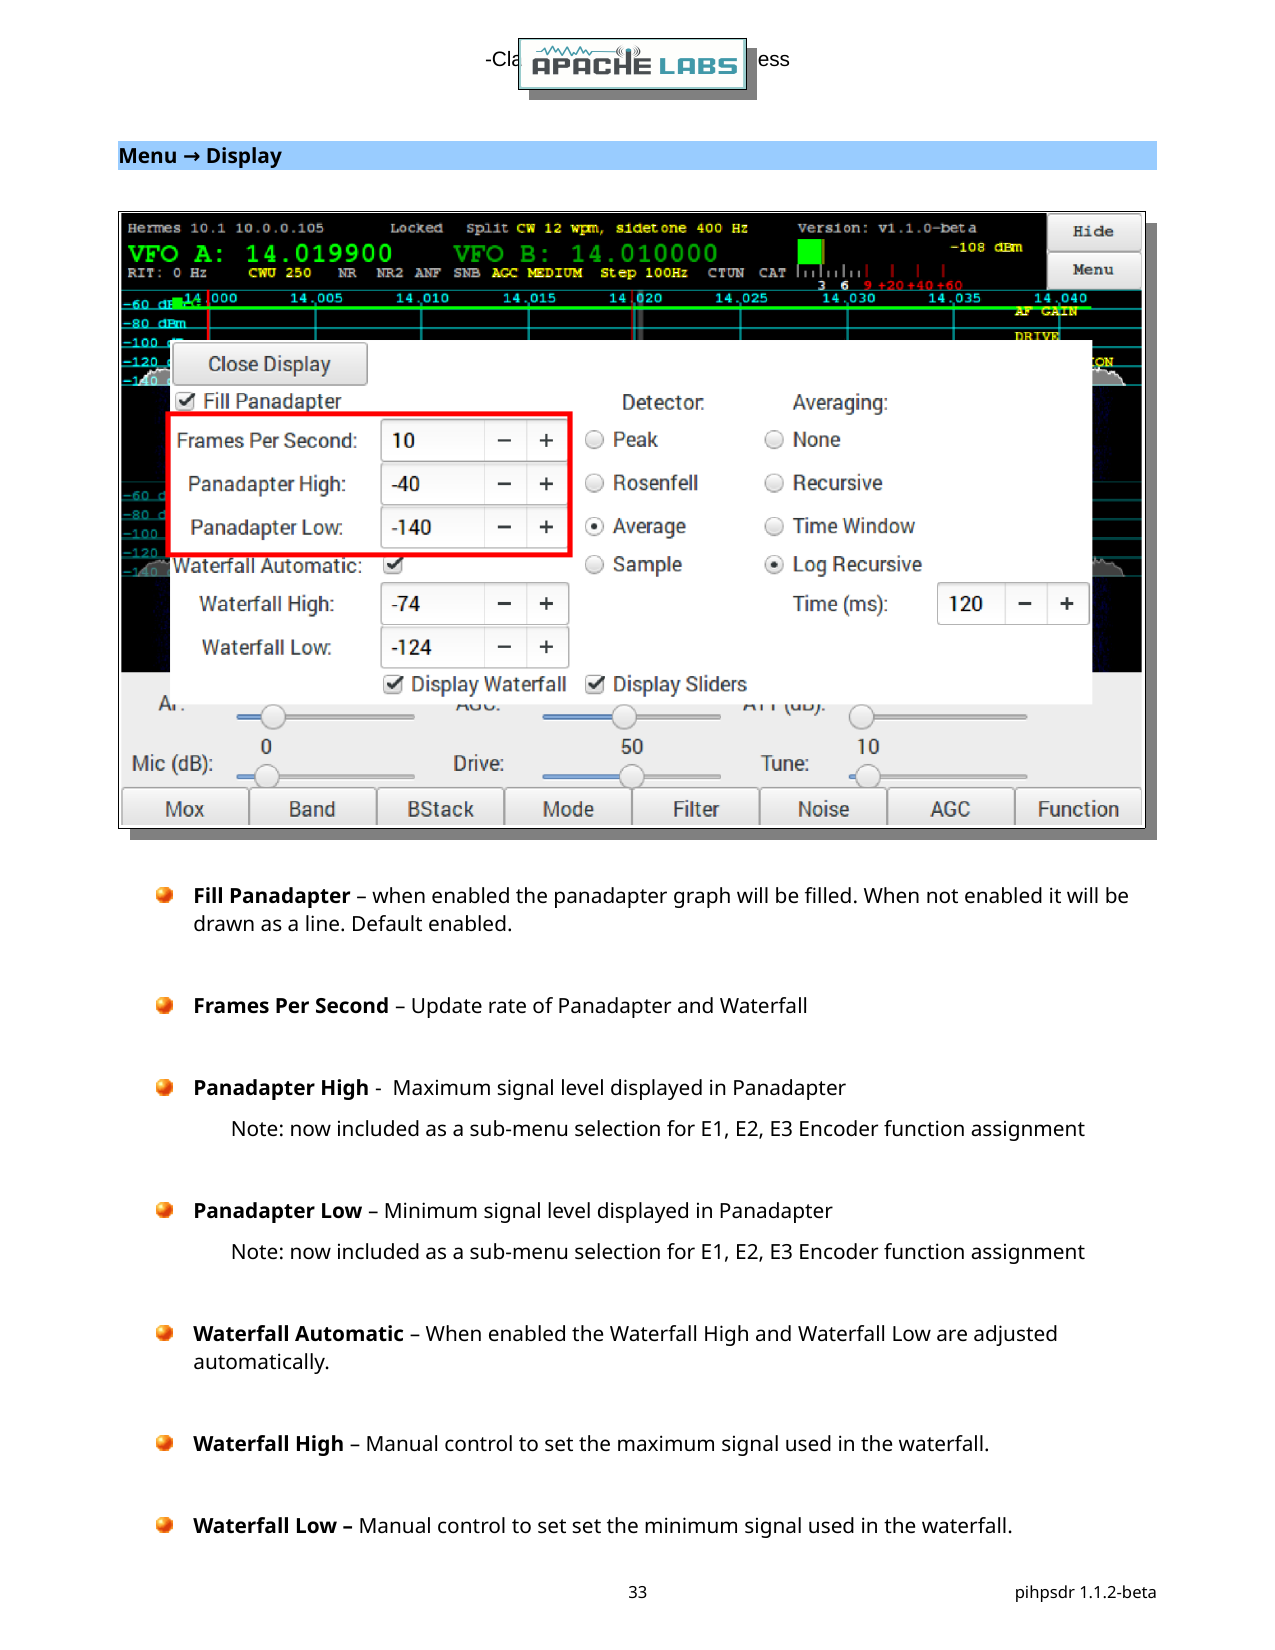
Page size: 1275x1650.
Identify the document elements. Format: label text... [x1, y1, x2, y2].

list Waterfall High – Manual control to set the maximum signal used in the waterfall. [156, 1429, 1157, 1457]
list Fill Panadapter – when enabled the panadapter graph will be filled. When not enabled it will be drawn as a line. Default enabled. [156, 881, 1157, 938]
list Waterfall Automatic – When enabled the Waterfall High and Waterfall Low are adjusted automatically. [156, 1319, 1157, 1376]
picture [156, 1325, 173, 1341]
picture [156, 997, 173, 1014]
list Panadapter High - Maximum signal level displayed in Panadapter [156, 1073, 1157, 1101]
list Frames Per Second – Update rate of Panadapter and Waterfall [156, 991, 1157, 1019]
picture [156, 1435, 173, 1451]
picture [521, 40, 744, 87]
picture [156, 887, 173, 903]
picture [156, 1517, 173, 1533]
picture [156, 1079, 173, 1096]
subtitle Menu → Display [118, 141, 1157, 170]
list Panadapter Low – Minimum signal level displayed in Panadapter [156, 1196, 1157, 1224]
list Waterfall Low – Manual control to set set the minimum signal used in the waterfall. [156, 1511, 1157, 1539]
list Note: now included as a sub-menu selection for E1, E2, E3 Encoder function assignment [193, 1237, 1157, 1265]
picture [156, 1202, 173, 1218]
list Note: now included as a sub-menu selection for E1, E2, E3 Encoder function assignment [193, 1114, 1157, 1142]
picture [121, 213, 1142, 825]
